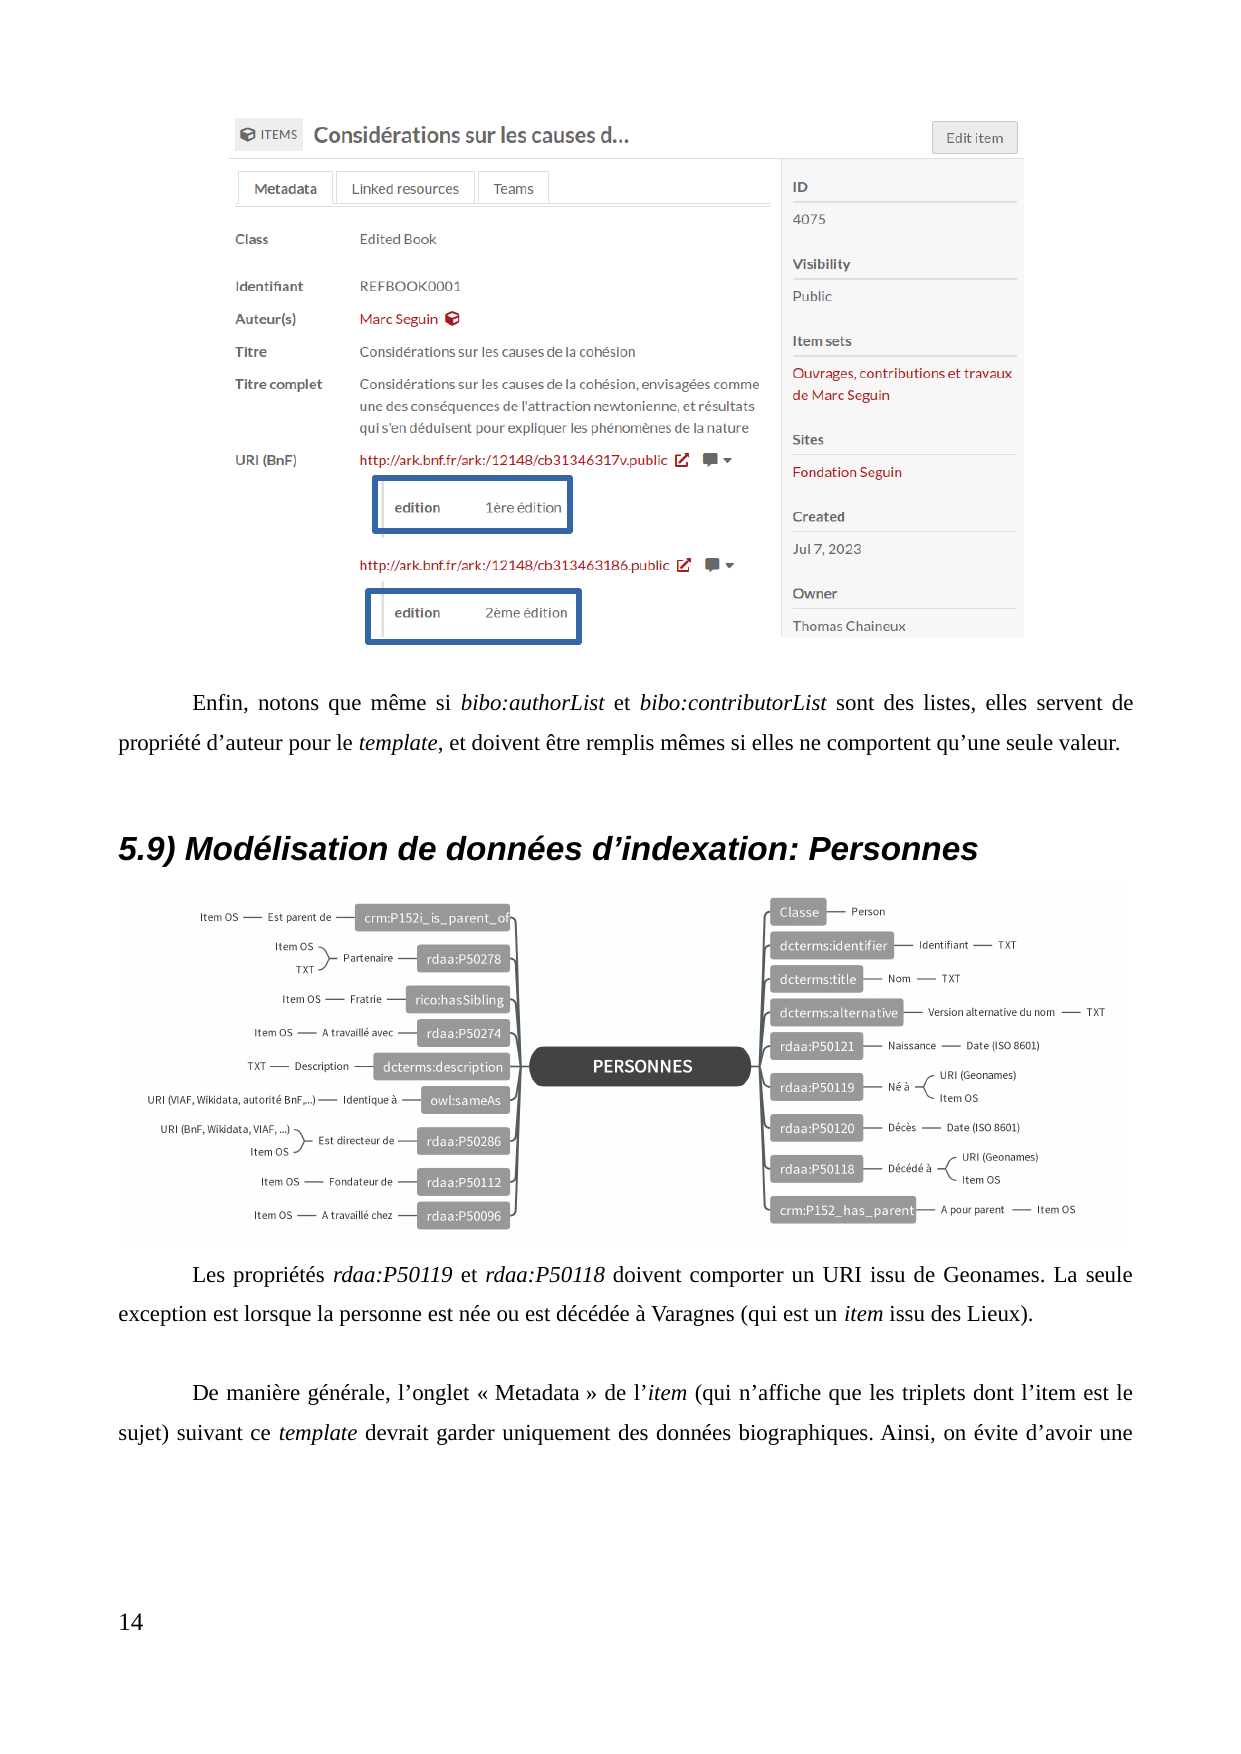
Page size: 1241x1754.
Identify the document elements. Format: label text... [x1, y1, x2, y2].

subtitle 5.9) Modélisation de données d’indexation: Personnes [118, 829, 1134, 867]
text Enfin, notons que même si bibo:authorList et bibo:contributorList sont des listes, elles servent de propriété d’auteur pour le template, et doivent être remplis mêmes si elles ne comportent qu’une seule valeur. [118, 689, 1134, 755]
picture [123, 879, 1128, 1248]
picture [228, 118, 1024, 637]
picture [371, 594, 576, 637]
text De manière générale, l’onglet « Metadata » de l’item (qui n’affiche que les triplets dont l’item est le sujet) suivant ce template devrait garder uniquement des données biographiques. Ainsi, on évite d’avoir une [118, 1379, 1134, 1484]
text Les propriétés rdaa:P50119 et rdaa:P50118 doivent comporter un URI issu de Geonames. La seule exception est lorsque la personne est née ou est décédée à Varagnes (qui est un item issu des Lieux). [118, 879, 1134, 1327]
